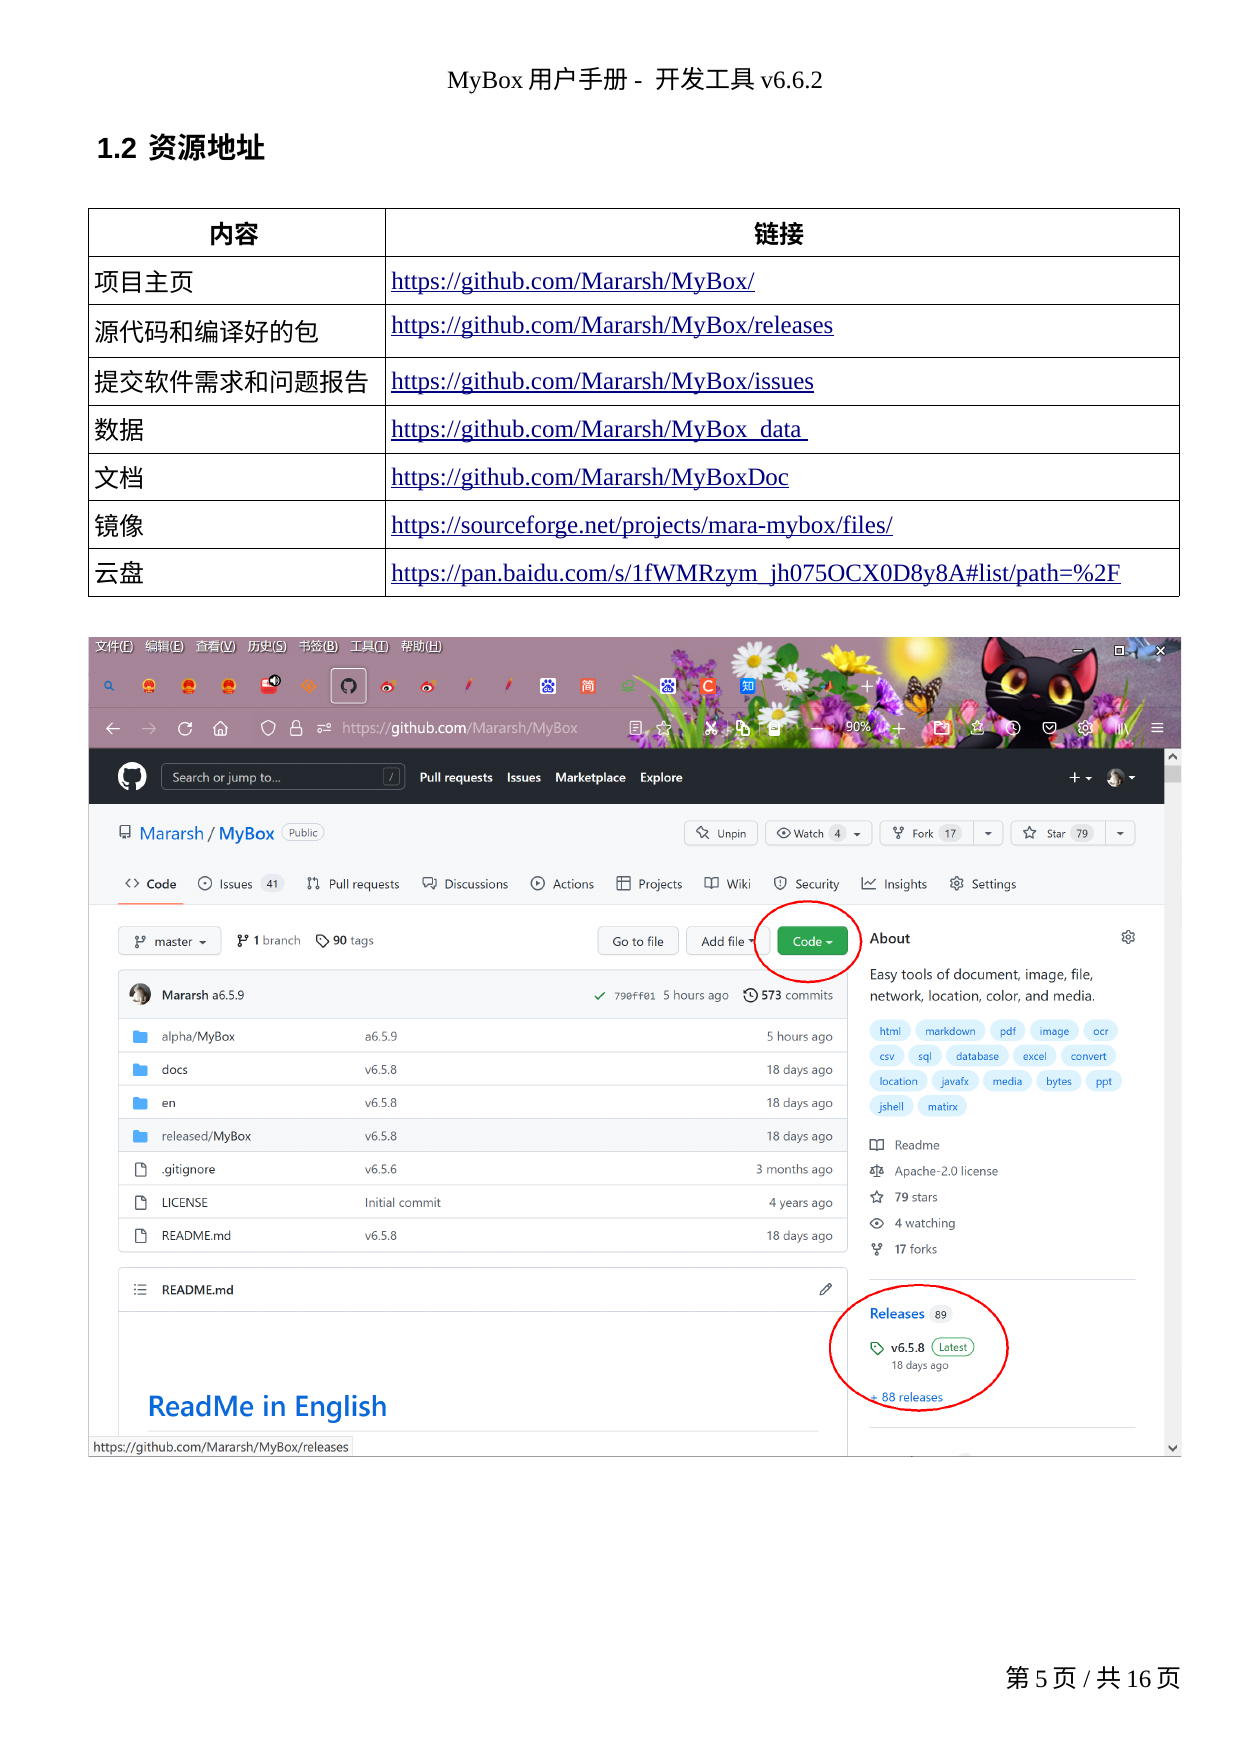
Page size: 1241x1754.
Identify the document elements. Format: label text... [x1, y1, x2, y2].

table_cell 提交软件需求和问题报告 [89, 358, 385, 404]
table_cell 项目主页 [89, 257, 385, 304]
table_header 链接 [386, 209, 1179, 256]
table_cell https://pan.baidu.com/s/1fWMRzym_jh075OCX0D8y8A#list/path=%2F [386, 549, 1179, 596]
table_header 内容 [89, 209, 385, 256]
table_cell https://github.com/Mararsh/MyBoxDoc [386, 454, 1179, 500]
table_cell https://sourceforge.net/projects/mara-mybox/files/ [386, 501, 1179, 548]
table_cell https://github.com/Mararsh/MyBox/ [386, 257, 1179, 304]
table_cell https://github.com/Mararsh/MyBox/releases [386, 305, 1179, 357]
table_cell 云盘 [89, 549, 385, 596]
table_cell https://github.com/Mararsh/MyBox/issues [386, 358, 1179, 404]
table_cell 镜像 [89, 501, 385, 548]
picture [88, 637, 1182, 1457]
subtitle 资源地址 [88, 125, 1181, 167]
table_cell 源代码和编译好的包 [89, 305, 385, 357]
table_cell 文档 [89, 454, 385, 500]
table_cell https://github.com/Mararsh/MyBox_data [386, 406, 1179, 452]
table_cell 数据 [89, 406, 385, 452]
